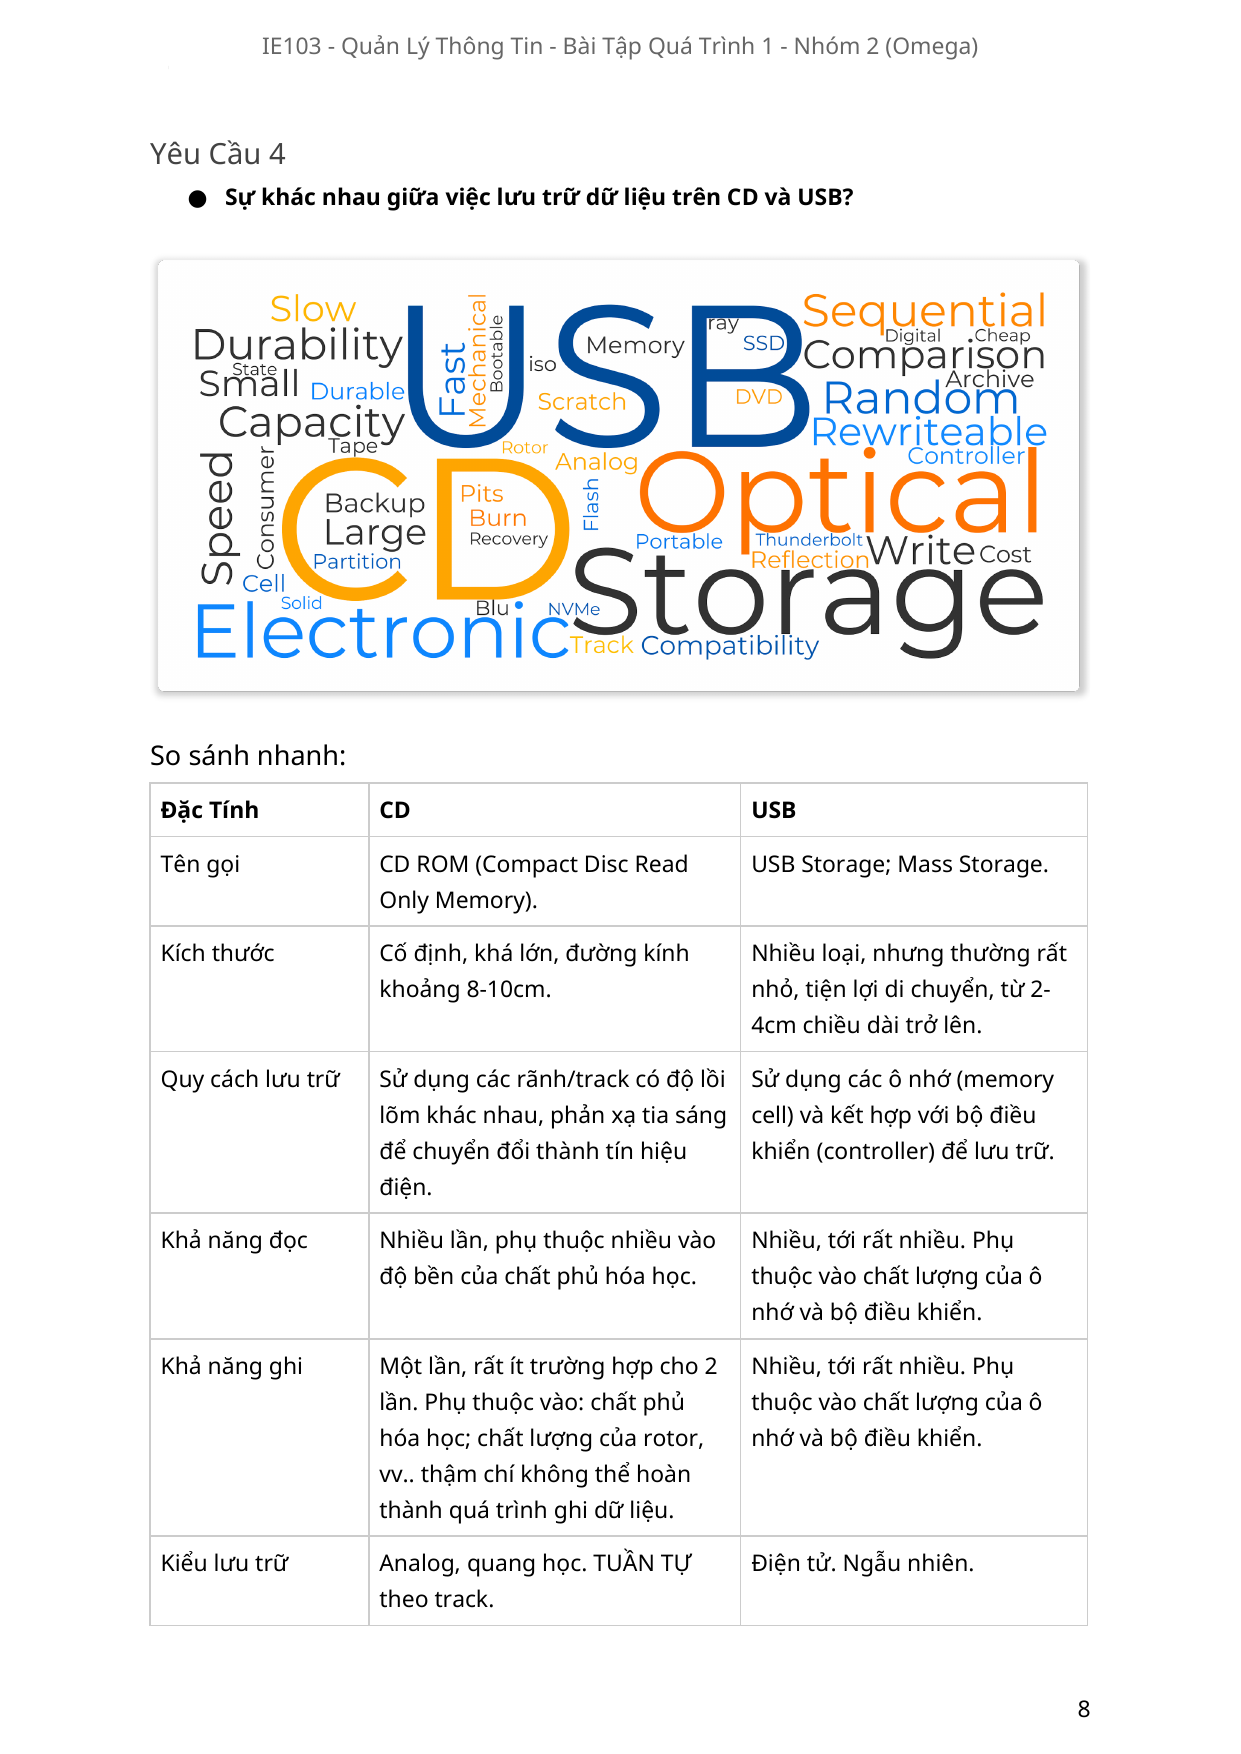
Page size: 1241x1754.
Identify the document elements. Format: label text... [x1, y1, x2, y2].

subtitle Yêu Cầu 4 [150, 133, 1090, 173]
table_cell Điện tử. Ngẫu nhiên. [741, 1537, 1087, 1625]
table_cell Một lần, rất ít trường hợp cho 2 lần. Phụ thuộc vào: chất phủ hóa học; chất lượng của rotor, vv.. thậm chí không thể hoàn thành quá trình ghi dữ liệu. [370, 1340, 740, 1535]
table_cell Kích thước [151, 927, 368, 1051]
table_cell USB Storage; Mass Storage. [741, 837, 1087, 925]
table_cell Khả năng ghi [151, 1340, 368, 1535]
table_cell Sử dụng các rãnh/track có độ lồi lõm khác nhau, phản xạ tia sáng để chuyển đổi thành tín hiệu điện. [370, 1052, 740, 1212]
table_header USB [741, 784, 1087, 836]
table_cell Nhiều, tới rất nhiều. Phụ thuộc vào chất lượng của ô nhớ và bộ điều khiển. [741, 1214, 1087, 1338]
table_header CD [370, 784, 740, 836]
table_cell Nhiều loại, nhưng thường rất nhỏ, tiện lợi di chuyển, từ 2-4cm chiều dài trở lên. [741, 927, 1087, 1051]
table_cell Nhiều, tới rất nhiều. Phụ thuộc vào chất lượng của ô nhớ và bộ điều khiển. [741, 1340, 1087, 1535]
table_cell Quy cách lưu trữ [151, 1052, 368, 1212]
table_cell Tên gọi [151, 837, 368, 925]
table_cell CD ROM (Compact Disc Read Only Memory). [370, 837, 740, 925]
table_cell Analog, quang học. TUẦN TỰ theo track. [370, 1537, 740, 1625]
table_cell Khả năng đọc [151, 1214, 368, 1338]
list Sự khác nhau giữa việc lưu trữ dữ liệu trên CD và USB? [187, 181, 1090, 212]
table_cell Sử dụng các ô nhớ (memory cell) và kết hợp với bộ điều khiển (controller) để lưu trữ. [741, 1052, 1087, 1212]
table_cell Cố định, khá lớn, đường kính khoảng 8-10cm. [370, 927, 740, 1051]
table_header Đặc Tính [151, 784, 368, 836]
picture [150, 253, 1091, 703]
table_cell Nhiều lần, phụ thuộc nhiều vào độ bền của chất phủ hóa học. [370, 1214, 740, 1338]
subtitle So sánh nhanh: [150, 737, 1090, 774]
table_cell Kiểu lưu trữ [151, 1537, 368, 1625]
